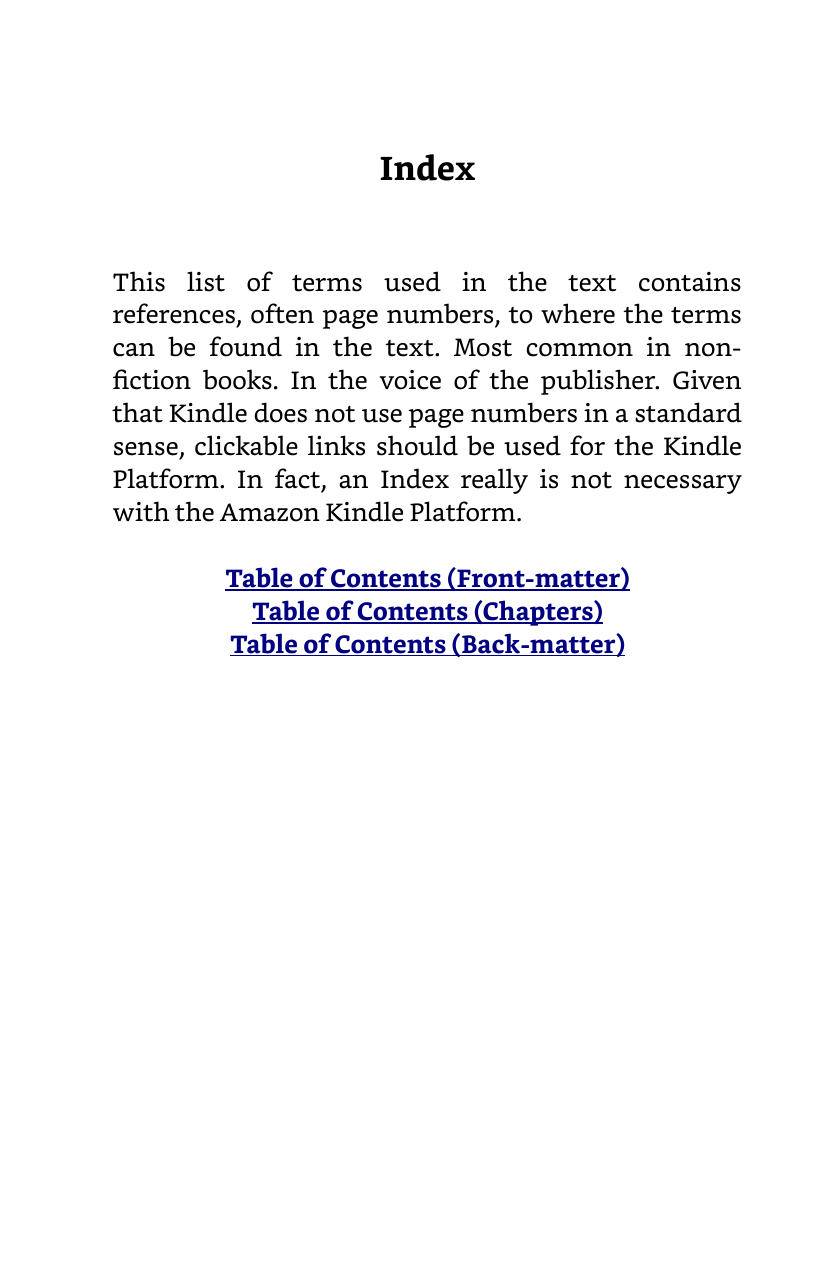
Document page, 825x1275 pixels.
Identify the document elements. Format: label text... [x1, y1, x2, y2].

text This list of terms used in the text contains references, often page numbers, to where the terms can be found in the text. Most common in non-fiction books. In the voice of the publisher. Given that Kindle does not use page numbers in a standard sense, clickable links should be used for the Kindle Platform. In fact, an Index really is not necessary with the Amazon Kindle Platform. [112, 264, 742, 528]
text Table of Contents (Back-matter) [112, 627, 742, 659]
subtitle Index [112, 146, 742, 189]
text Table of Contents (Front-matter) [112, 561, 742, 594]
text Table of Contents (Chapters) [112, 594, 742, 627]
